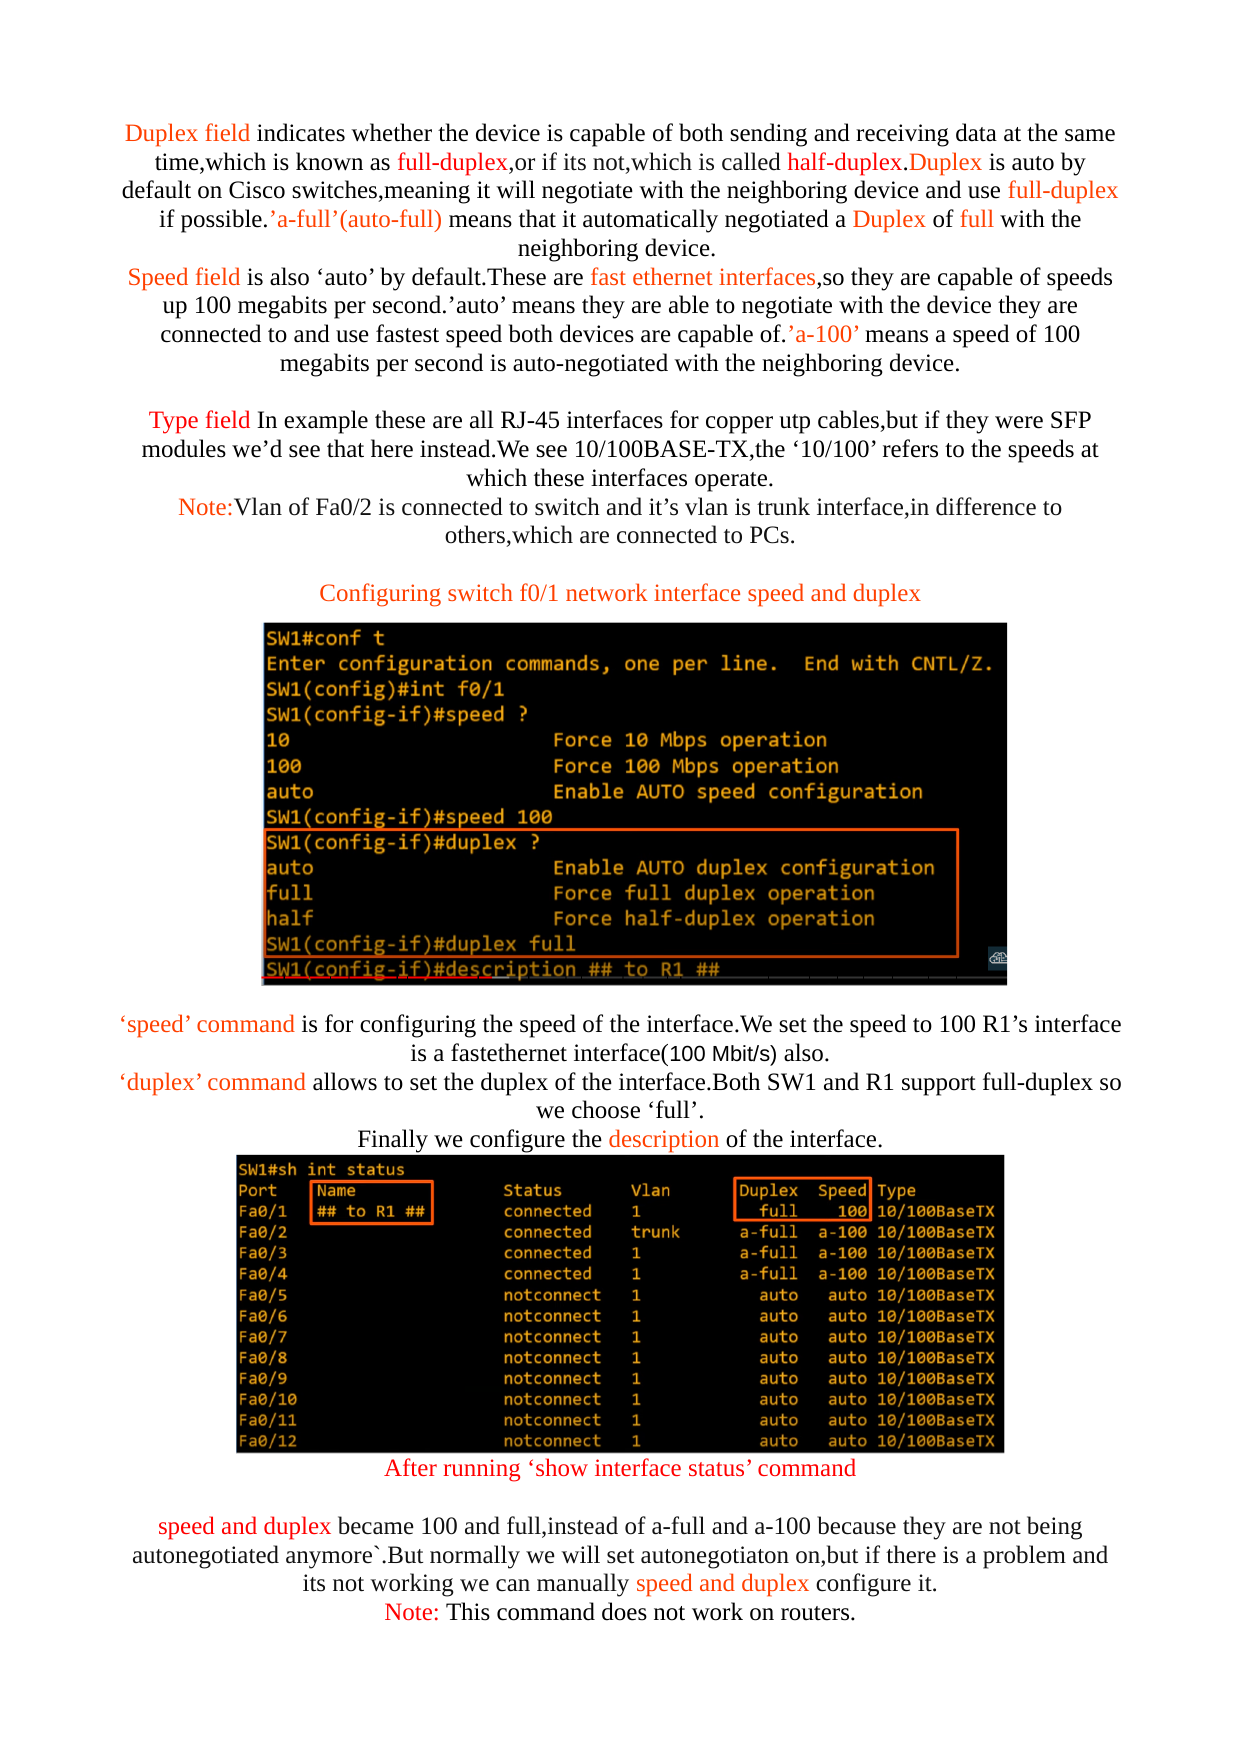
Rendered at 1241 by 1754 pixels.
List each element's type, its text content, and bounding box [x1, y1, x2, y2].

text Speed field is also ‘auto’ by default.These are fast ethernet interfaces,so they are capable of speeds up 100 megabits per second.’auto’ means they are able to negotiate with the device they are connected to and use fastest speed both devices are capable of.’a-100’ means a speed of 100 megabits per second is auto-negotiated with the neighboring device. [118, 262, 1122, 377]
text Duplex field indicates whether the device is capable of both sending and receiving data at the same time,which is known as full-duplex,or if its not,which is called half-duplex.Duplex is auto by default on Cisco switches,meaning it will negotiate with the neighboring device and use full-duplex if possible.’a-full’(auto-full) means that it automatically negotiated a Duplex of full with the neighboring device. [118, 118, 1122, 262]
text Note: This command does not work on routers. [118, 1597, 1122, 1626]
text ‘speed’ command is for configuring the speed of the interface.We set the speed to 100 R1’s interface is a fastethernet interface(100 Mbit/s) also. [118, 1009, 1122, 1067]
picture [236, 1153, 1005, 1454]
text ‘duplex’ command allows to set the duplex of the interface.Both SW1 and R1 support full-duplex so we choose ‘full’. [118, 1067, 1122, 1124]
text After running ‘show interface status’ command [118, 1153, 1122, 1482]
text speed and duplex became 100 and full,instead of a-full and a-100 because they are not being autonegotiated anymore`.But normally we will set autonegotiaton on,but if there is a problem and its not working we can manually speed and duplex configure it. [118, 1511, 1122, 1597]
picture [261, 621, 1008, 986]
text Configuring switch f0/1 network interface speed and duplex [118, 578, 1122, 607]
text Finally we configure the description of the interface. [118, 1124, 1122, 1153]
text Type field In example these are all RJ-45 interfaces for copper utp cables,but if they were SFP modules we’d see that here instead.We see 10/100BASE-TX,the ‘10/100’ refers to the speeds at which these interfaces operate. [118, 406, 1122, 492]
text Note:Vlan of Fa0/2 is connected to switch and it’s vlan is trunk interface,in difference to others,which are connected to PCs. [118, 492, 1122, 549]
